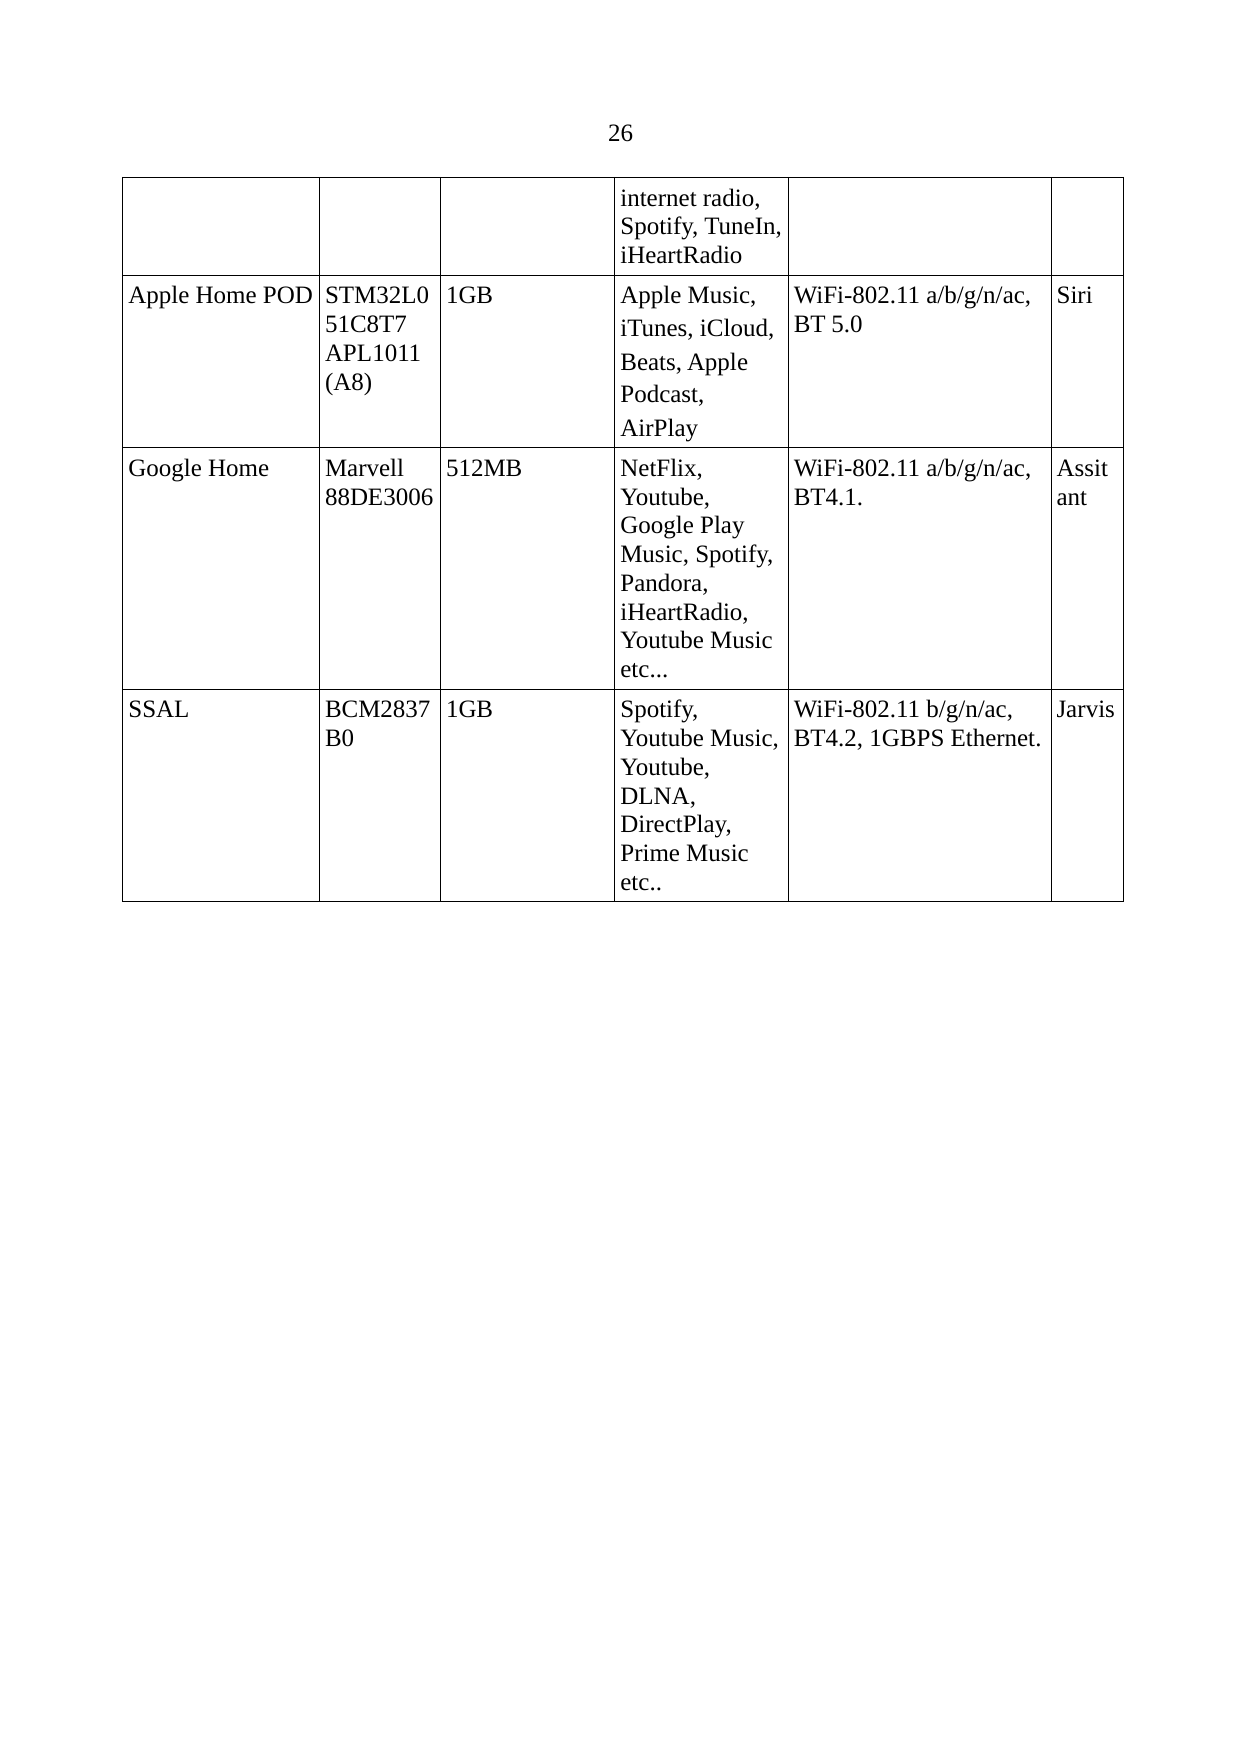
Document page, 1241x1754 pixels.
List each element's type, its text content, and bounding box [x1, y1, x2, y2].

table_cell Apple Home POD [123, 276, 319, 447]
table_cell Siri [1052, 276, 1123, 447]
table_cell [320, 178, 440, 275]
table_cell WiFi-802.11 a/b/g/n/ac, BT 5.0 [789, 276, 1051, 447]
table_cell internet radio, Spotify, TuneIn, iHeartRadio [615, 178, 788, 275]
table_cell NetFlix, Youtube, Google Play Music, Spotify, Pandora, iHeartRadio, Youtube Music etc... [615, 448, 788, 689]
table_cell Jarvis [1052, 690, 1123, 901]
table_cell 1GB [441, 276, 614, 447]
table_cell BCM2837B0 [320, 690, 440, 901]
table_cell [123, 178, 319, 275]
table_cell WiFi-802.11 a/b/g/n/ac, BT4.1. [789, 448, 1051, 689]
table_cell Marvell 88DE3006 [320, 448, 440, 689]
table_cell [789, 178, 1051, 275]
table_cell Apple Music, iTunes, iCloud, Beats, Apple Podcast, AirPlay [615, 276, 788, 447]
table_cell [1052, 178, 1123, 275]
table_cell 512MB [441, 448, 614, 689]
table_cell 1GB [441, 690, 614, 901]
table_cell WiFi-802.11 b/g/n/ac, BT4.2, 1GBPS Ethernet. [789, 690, 1051, 901]
table_cell Spotify, Youtube Music, Youtube, DLNA, DirectPlay, Prime Music etc.. [615, 690, 788, 901]
table_cell [441, 178, 614, 275]
table_cell STM32L051C8T7 APL1011 (A8) [320, 276, 440, 447]
table_cell Google Home [123, 448, 319, 689]
table_cell Assitant [1052, 448, 1123, 689]
table_cell SSAL [123, 690, 319, 901]
